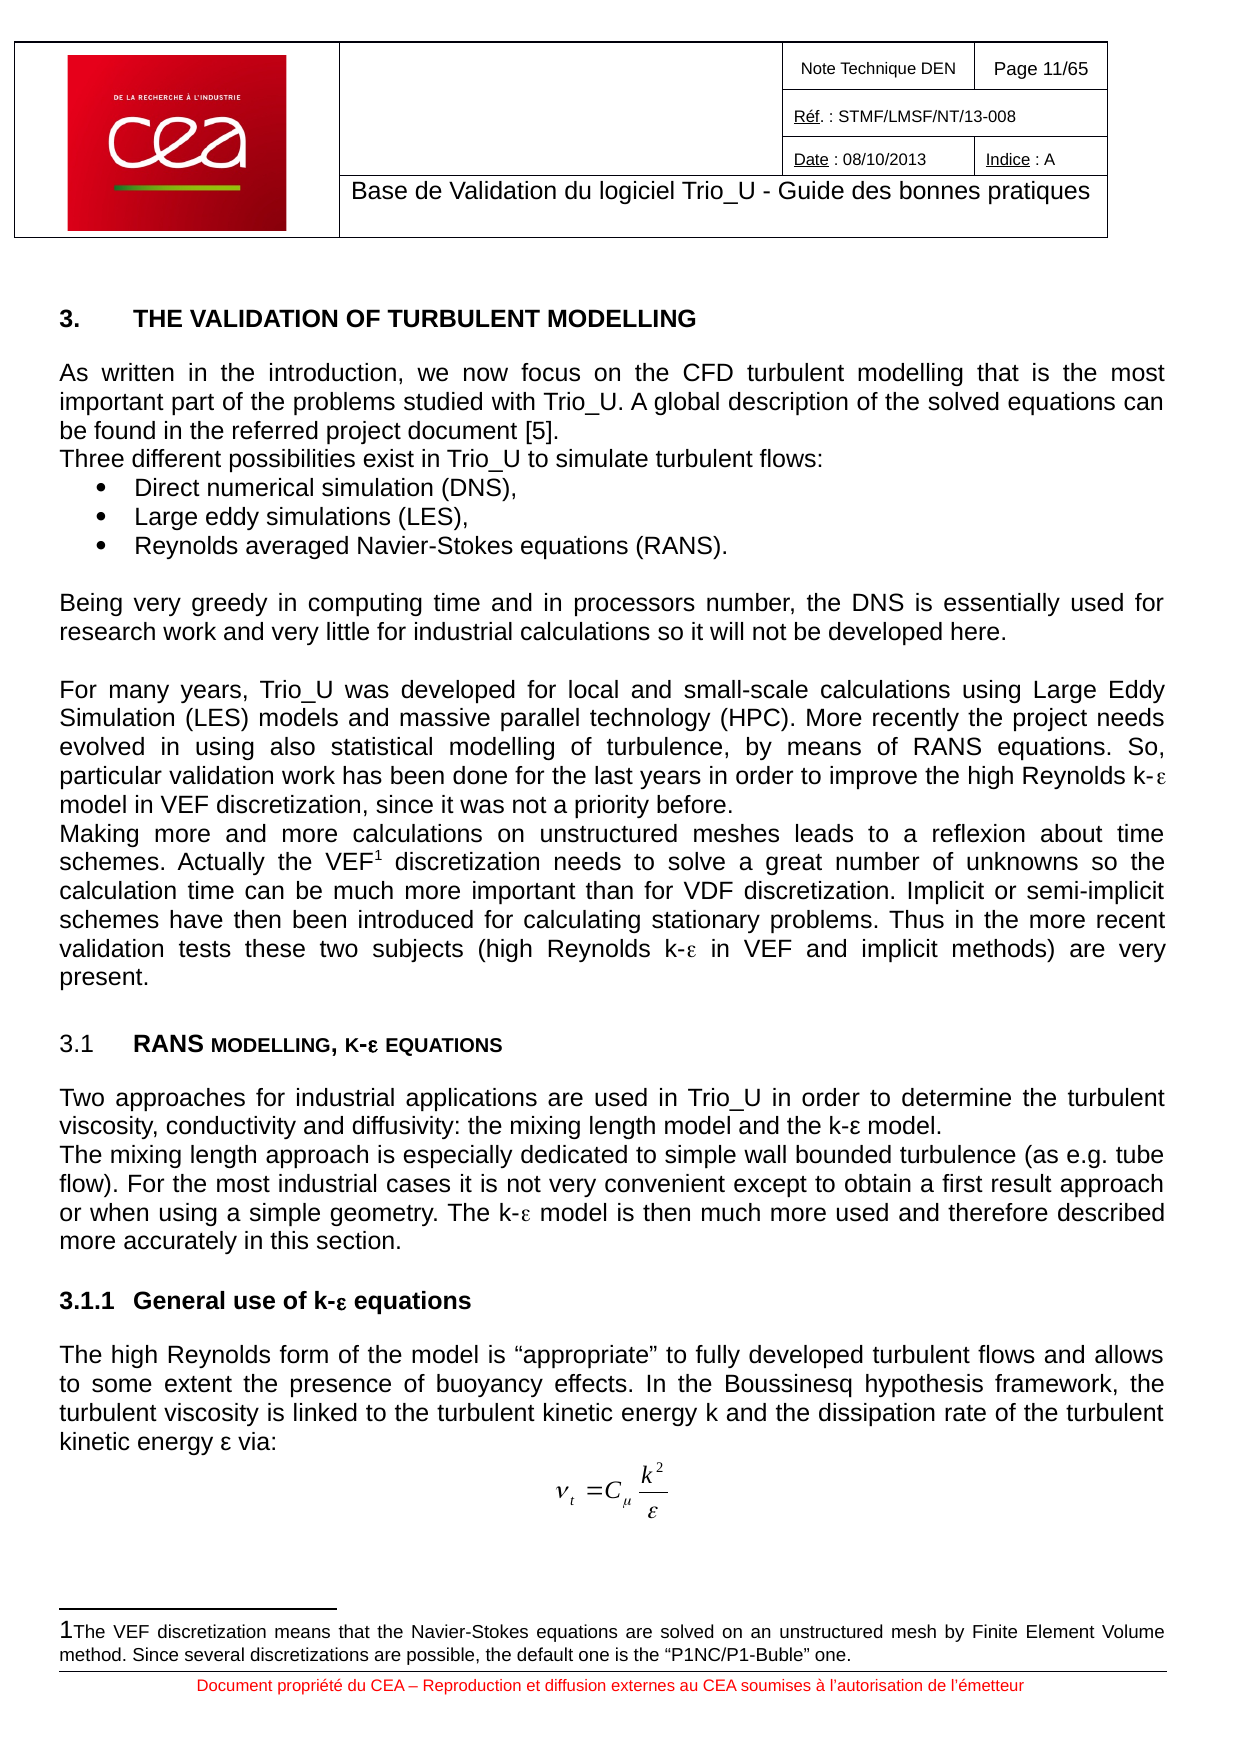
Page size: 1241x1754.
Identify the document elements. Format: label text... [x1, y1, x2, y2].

text Three different possibilities exist in Trio_U to simulate turbulent flows: [59, 444, 1167, 473]
list Direct numerical simulation (DNS), [97, 473, 1167, 502]
text As written in the introduction, we now focus on the CFD turbulent modelling that is the most important part of the problems studied with Trio_U. A global description of the solved equations can be found in the referred project document [5]. [59, 358, 1167, 444]
text Making more and more calculations on unstructured meshes leads to a reflexion about time schemes. Actually the VEF discretization needs to solve a great number of unknowns so the calculation time can be much more important than for VDF discretization. Implicit or semi-implicit schemes have then been introduced for calculating stationary problems. Thus in the more recent validation tests these two subjects (high Reynolds k- in VEF and implicit methods) are very present. [59, 818, 1167, 991]
text For many years, Trio_U was developed for local and small-scale calculations using Large Eddy Simulation (LES) models and massive parallel technology (HPC). More recently the project needs evolved in using also statistical modelling of turbulence, by means of RANS equations. So, particular validation work has been done for the last years in order to improve the high Reynolds k- model in VEF discretization, since it was not a priority before. [59, 675, 1167, 818]
text The mixing length approach is especially dedicated to simple wall bounded turbulence (as e.g. tube flow). For the most industrial cases it is not very convenient except to obtain a first result approach or when using a simple geometry. The k- model is then much more used and therefore described more accurately in this section. [59, 1140, 1167, 1255]
list Reynolds averaged Navier-Stokes equations (RANS). [97, 531, 1167, 560]
text Being very greedy in computing time and in processors number, the DNS is essentially used for research work and very little for industrial calculations so it will not be developed here. [59, 588, 1167, 646]
subtitle RANS modelling, k- equations [59, 1029, 1167, 1057]
picture [67, 55, 287, 231]
text Two approaches for industrial applications are used in Trio_U in order to determine the turbulent viscosity, conductivity and diffusivity: the mixing length model and the k-ε model. [59, 1082, 1167, 1140]
text The high Reynolds form of the model is “appropriate” to fully developed turbulent flows and allows to some extent the presence of buoyancy effects. In the Boussinesq hypothesis framework, the turbulent viscosity is linked to the turbulent kinetic energy k and the dissipation rate of the turbulent kinetic energy ε via: [59, 1340, 1167, 1455]
list Large eddy simulations (LES), [97, 502, 1167, 531]
subtitle The validation of turbulent modelling [59, 304, 1167, 333]
subtitle General use of k- equations [59, 1286, 1167, 1315]
text The VEF discretization means that the Navier-Stokes equations are solved on an unstructured mesh by Finite Element Volume method. Since several discretizations are possible, the default one is the “P1NC/P1-Buble” one. [59, 1615, 1167, 1665]
